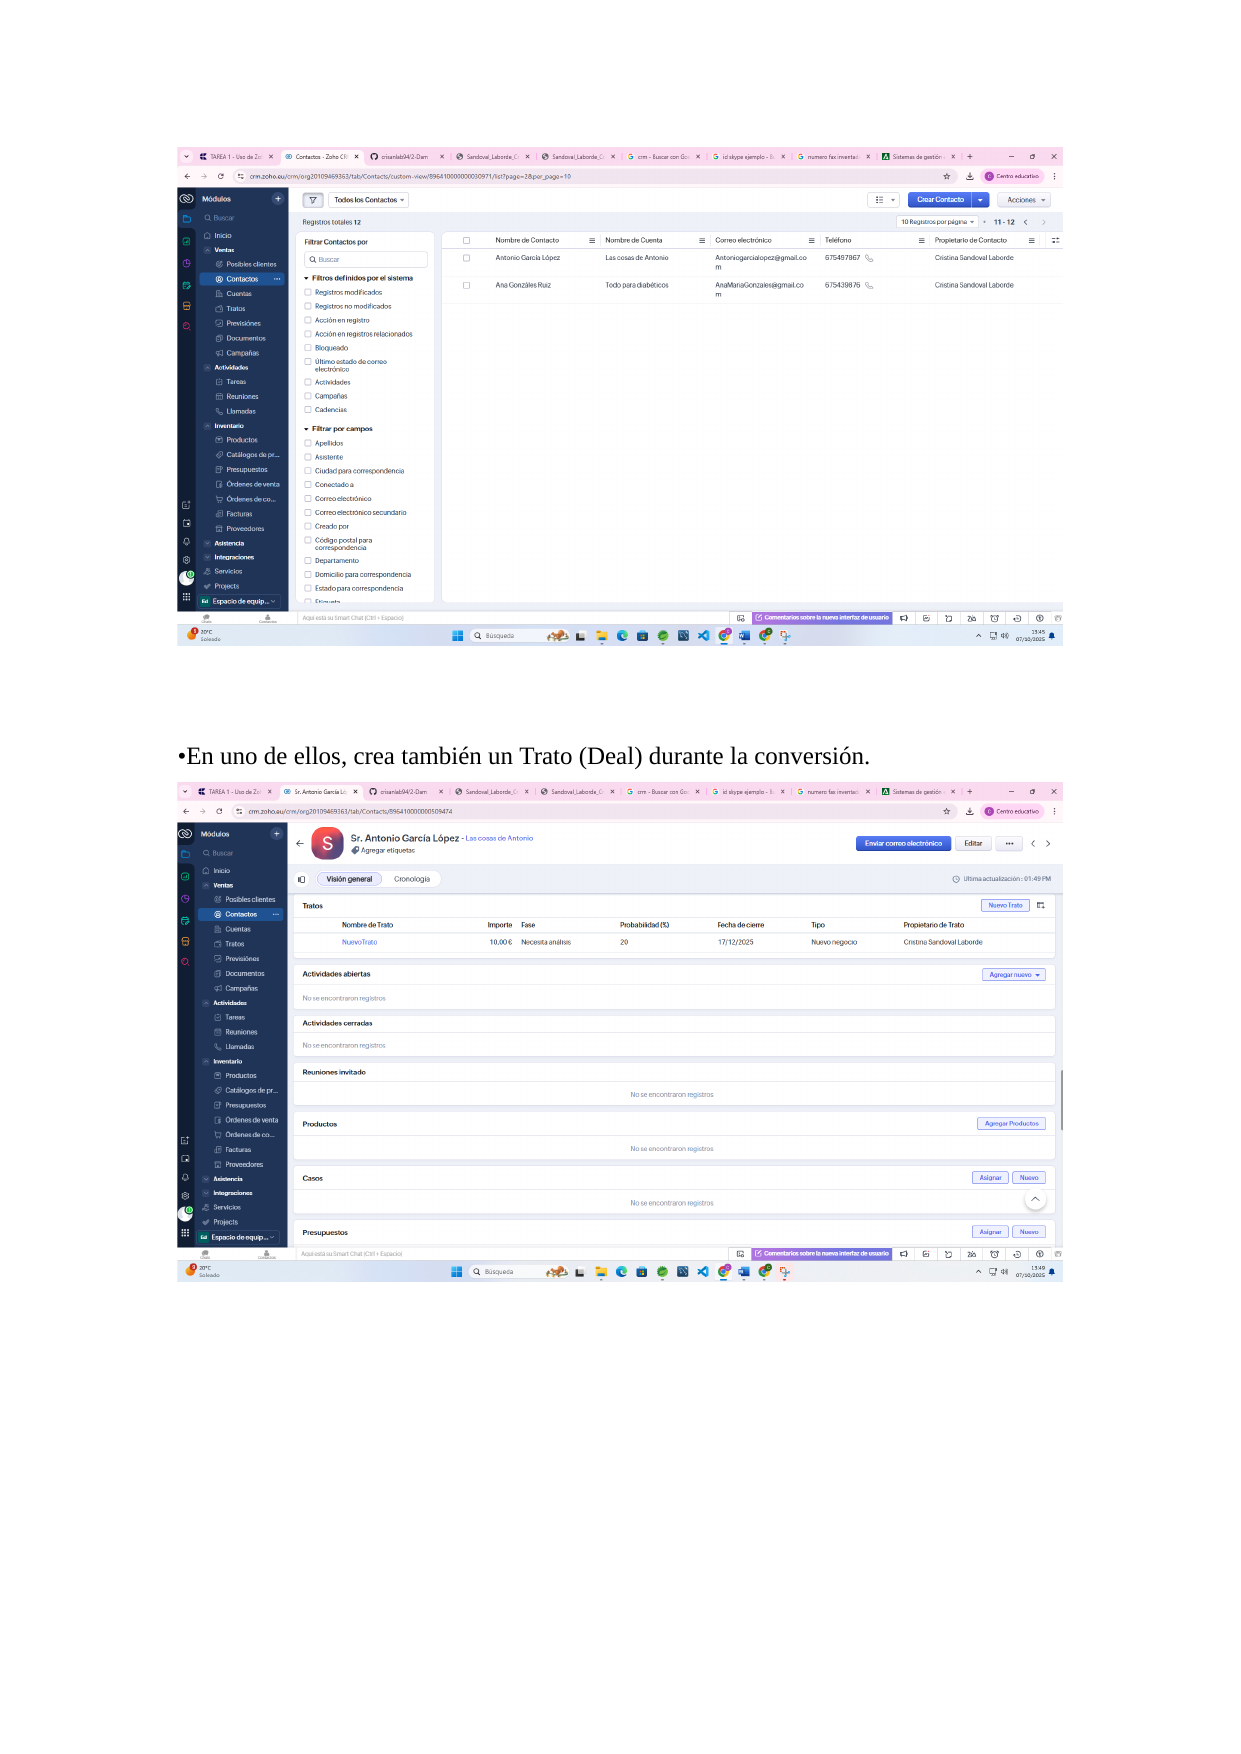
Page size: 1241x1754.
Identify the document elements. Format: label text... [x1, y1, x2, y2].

subtitle •En uno de ellos, crea también un Trato (Deal) durante la conversión. [177, 741, 1063, 770]
